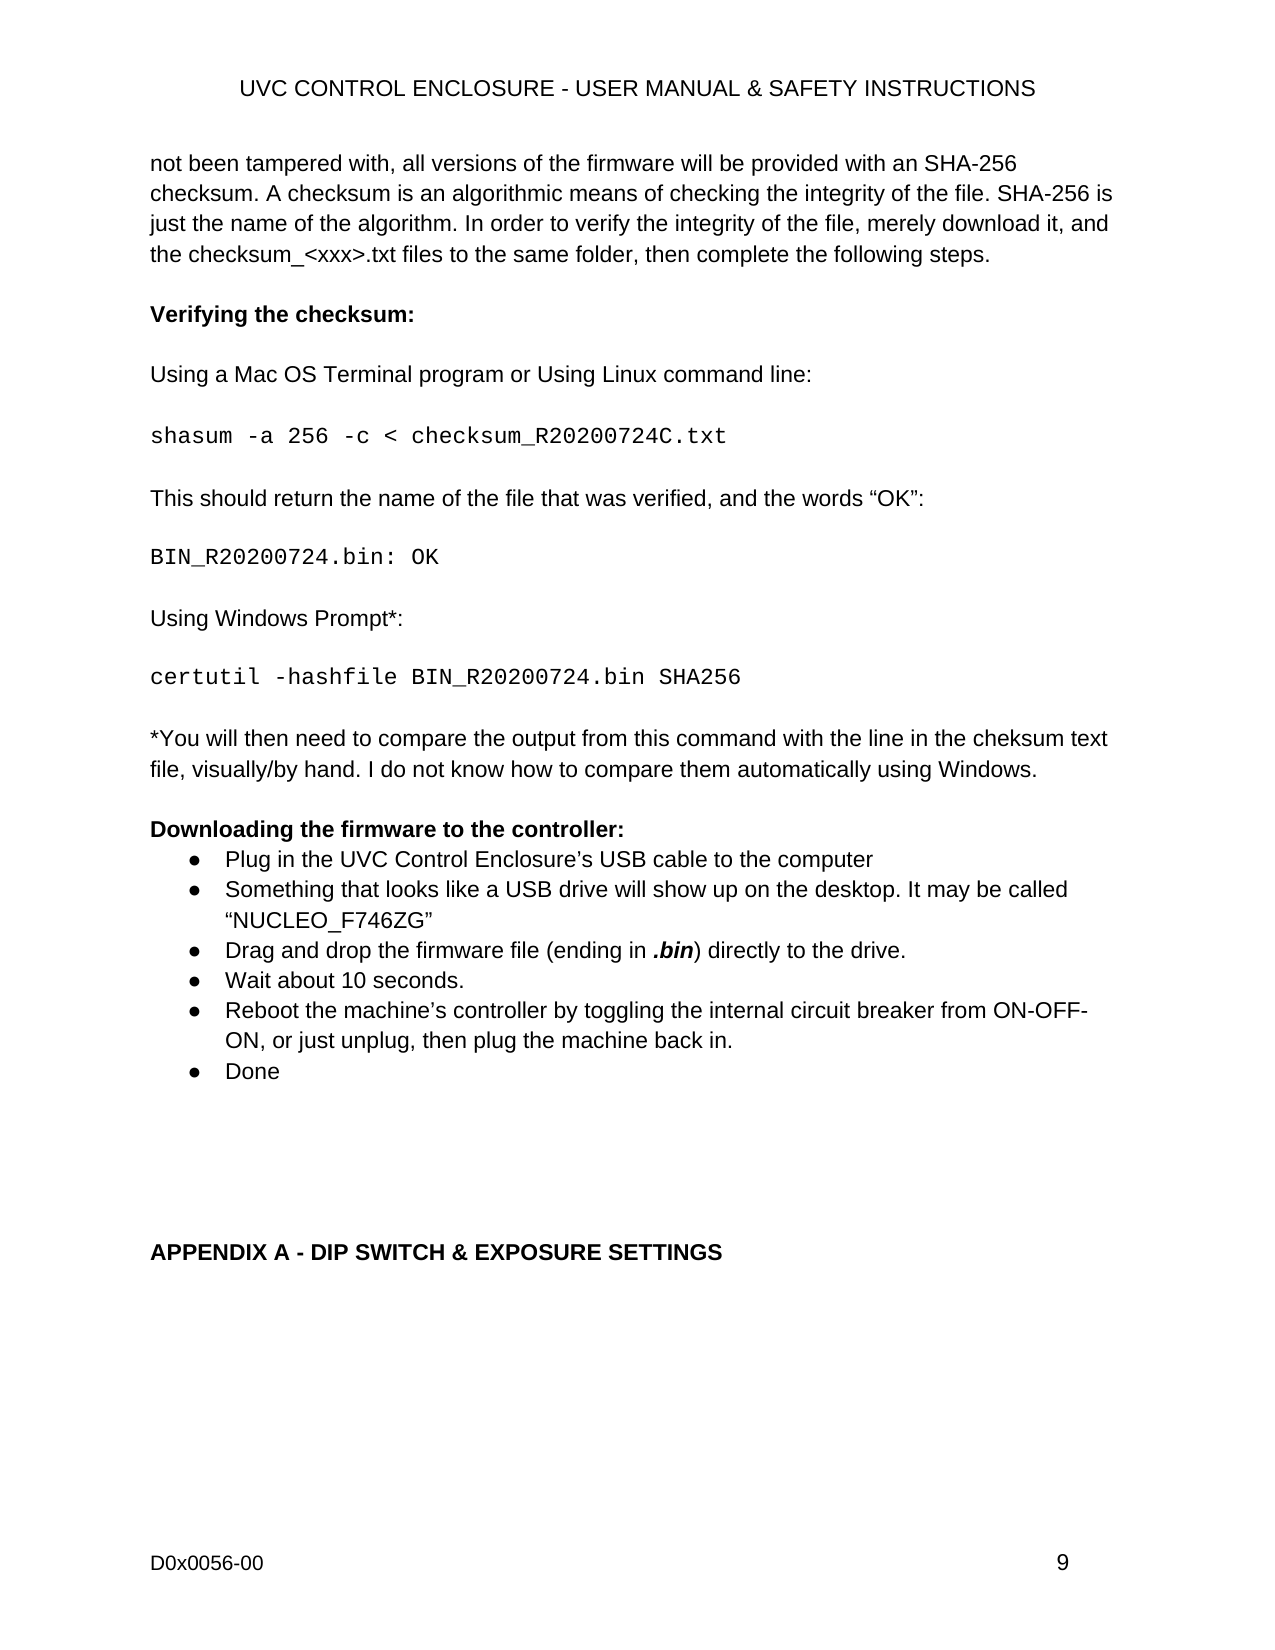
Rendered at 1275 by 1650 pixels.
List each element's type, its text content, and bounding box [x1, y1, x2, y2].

list Drag and drop the firmware file (ending in .bin) directly to the drive. [187, 937, 1125, 963]
text *You will then need to compare the output from this command with the line in the cheksum text file, visually/by hand. I do not know how to compare them automatically using Windows. [150, 725, 1125, 782]
text APPENDIX A - DIP SWITCH & EXPOSURE SETTINGS [150, 1239, 1125, 1265]
text shasum -a 256 -c < checksum_R20200724C.txt [150, 392, 1125, 450]
list Something that looks like a USB drive will show up on the desktop. It may be called “NUCLEO_F746ZG” [187, 876, 1125, 933]
text not been tampered with, all versions of the firmware will be provided with an SHA-256 checksum. A checksum is an algorithmic means of checking the integrity of the file. SHA-256 is just the name of the algorithm. In order to verify the integrity of the file, merely download it, and the checksum_<xxx>.txt files to the same folder, then complete the following steps. [150, 150, 1125, 267]
list Reboot the machine’s controller by toggling the internal circuit breaker from ON-OFF-ON, or just unplug, then plug the machine back in. [187, 997, 1125, 1054]
text Using a Mac OS Terminal program or Using Linux command line: [150, 361, 1125, 388]
text BIN_R20200724.bin: OK [150, 545, 1125, 601]
text Verifying the checksum: [150, 301, 1125, 327]
list Plug in the UVC Control Enclosure’s USB cable to the computer [187, 846, 1125, 873]
list Done [187, 1058, 1125, 1084]
text Downloading the firmware to the controller: [150, 816, 1125, 842]
text certutil -hashfile BIN_R20200724.bin SHA256 [150, 665, 1125, 691]
text This should return the name of the file that was verified, and the words “OK”: [150, 484, 1125, 511]
text Using Windows Prompt*: [150, 605, 1125, 662]
list Wait about 10 seconds. [187, 967, 1125, 993]
